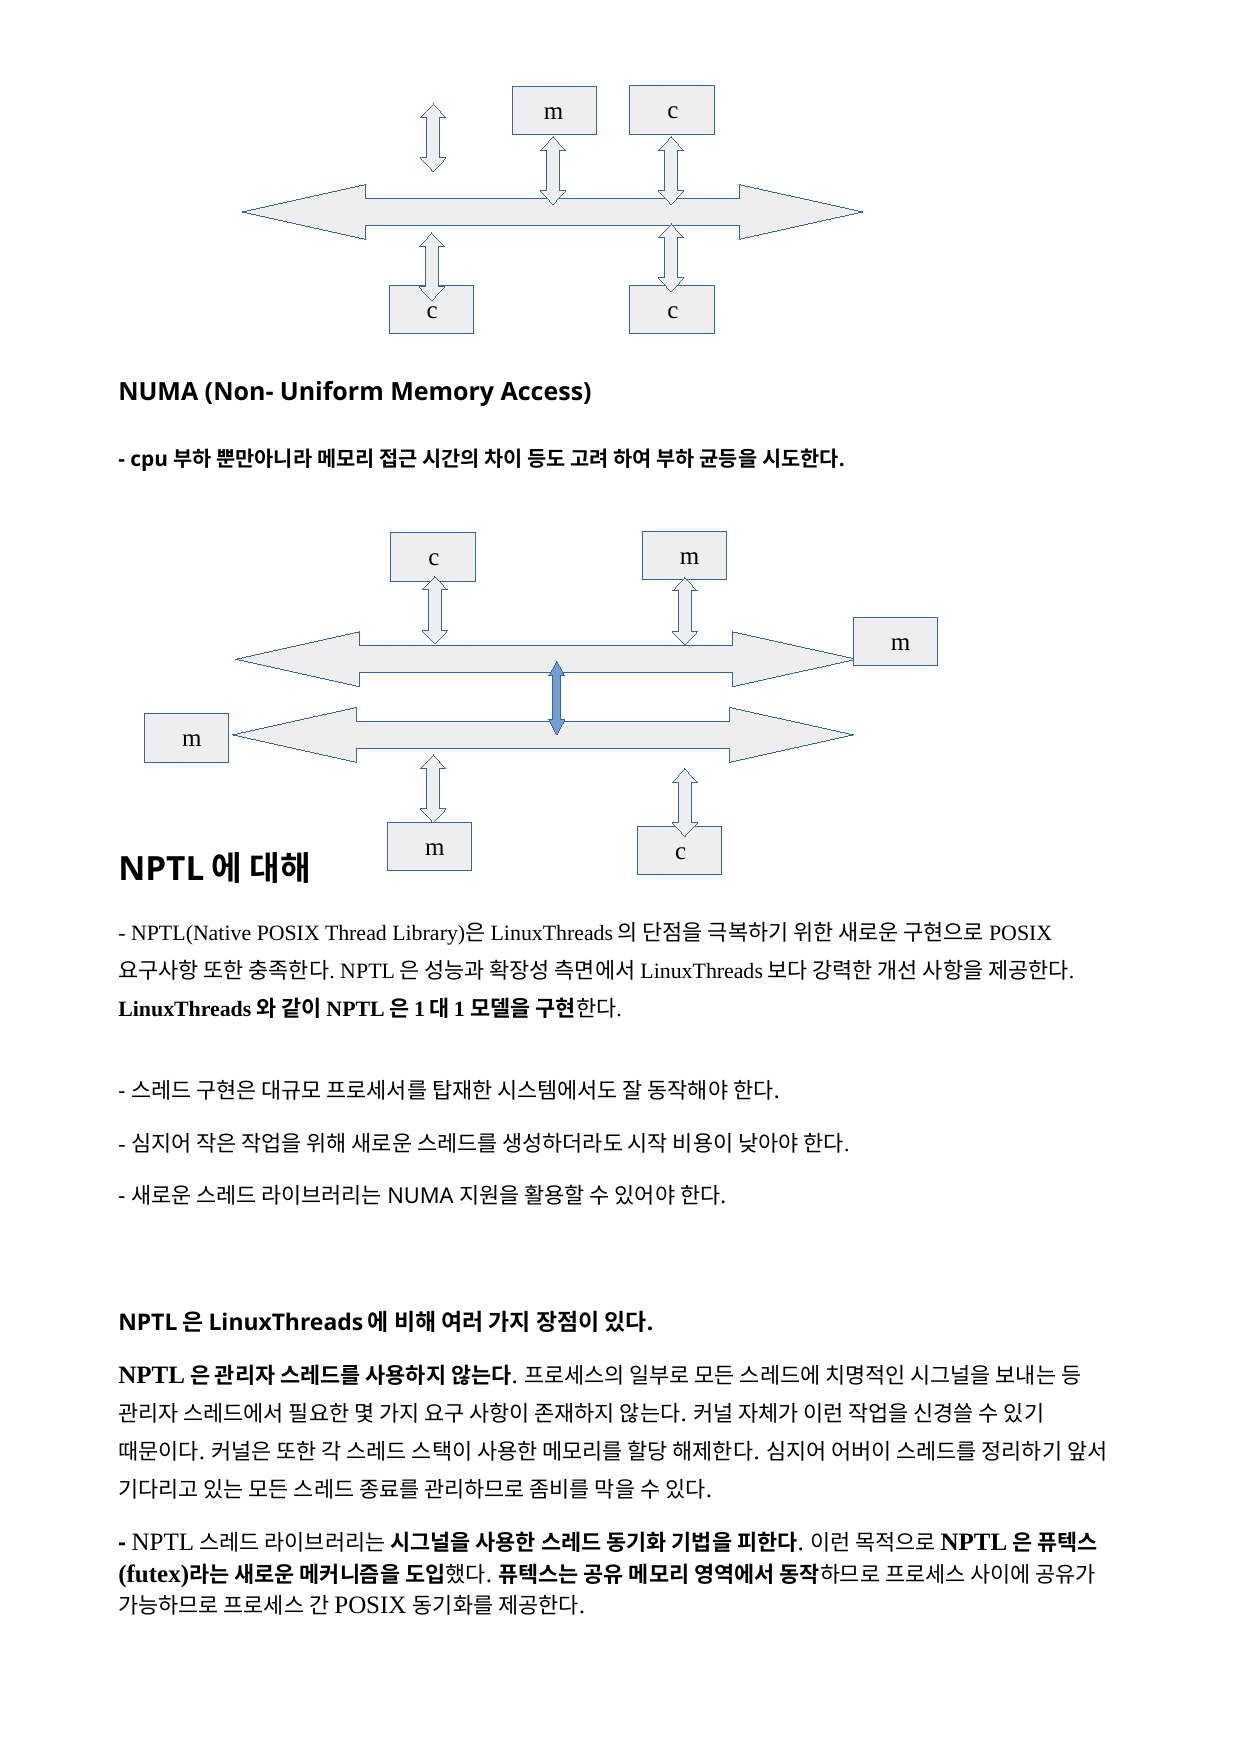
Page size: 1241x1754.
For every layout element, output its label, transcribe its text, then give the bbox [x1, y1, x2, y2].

text - 새로운 스레드 라이브러리는 NUMA 지원을 활용할 수 있어야 한다. [118, 1178, 1122, 1210]
text - cpu 부하 뿐만아니라 메모리 접근 시간의 차이 등도 고려 하여 부하 균등을 시도한다. [118, 442, 1122, 472]
text NPTL은 관리자 스레드를 사용하지 않는다. 프로세스의 일부로 모든 스레드에 치명적인 시그널을 보내는 등 관리자 스레드에서 필요한 몇 가지 요구 사항이 존재하지 않는다. 커널 자체가 이런 작업을 신경쓸 수 있기 때문이다. 커널은 또한 각 스레드 스택이 사용한 메모리를 할당 해제한다. 심지어 어버이 스레드를 정리하기 앞서 기다리고 있는 모든 스레드 종료를 관리하므로 좀비를 막을 수 있다. [118, 1358, 1122, 1504]
text NPTL은 LinuxThreads에 비해 여러 가지 장점이 있다. [118, 1304, 1122, 1337]
text - NPTL(Native POSIX Thread Library)은 LinuxThreads의 단점을 극복하기 위한 새로운 구현으로 POSIX 요구사항 또한 충족한다. NPTL은 성능과 확장성 측면에서 LinuxThreads보다 강력한 개선 사항을 제공한다. LinuxThreads와 같이 NPTL은 1대1 모델을 구현한다. [118, 915, 1122, 1022]
text - 스레드 구현은 대규모 프로세서를 탑재한 시스템에서도 잘 동작해야 한다. [118, 1073, 1122, 1105]
text - NPTL 스레드 라이브러리는 시그널을 사용한 스레드 동기화 기법을 피한다. 이런 목적으로 NPTL은 퓨텍스(futex)라는 새로운 메커니즘을 도입했다. 퓨텍스는 공유 메모리 영역에서 동작하므로 프로세스 사이에 공유가 가능하므로 프로세스 간 POSIX 동기화를 제공한다. [118, 1524, 1122, 1620]
text NUMA (Non- Uniform Memory Access) [118, 374, 1122, 408]
text - 심지어 작은 작업을 위해 새로운 스레드를 생성하더라도 시작 비용이 낮아야 한다. [118, 1126, 1122, 1157]
text NPTL에 대해 [118, 842, 1122, 891]
